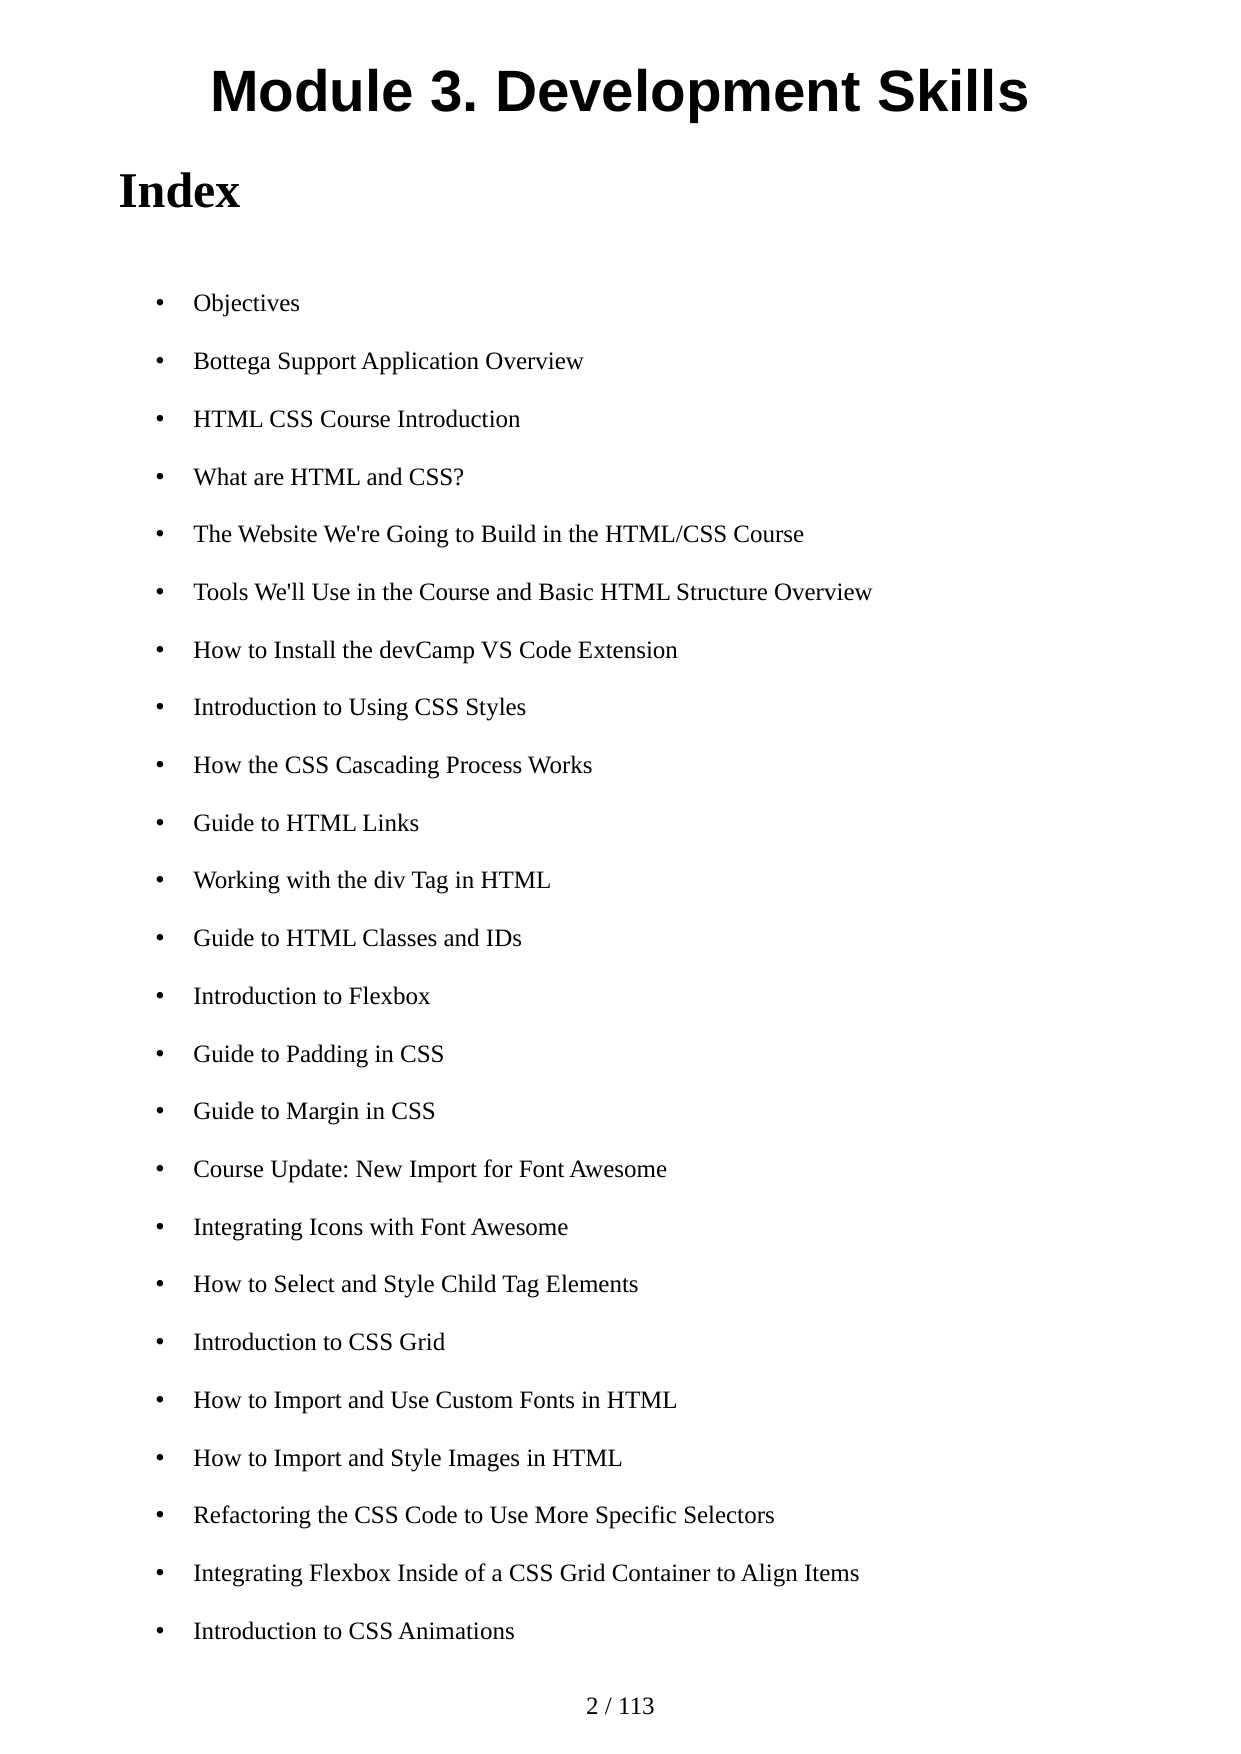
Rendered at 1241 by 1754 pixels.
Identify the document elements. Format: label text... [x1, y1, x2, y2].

list Introduction to CSS Grid [156, 1327, 1122, 1356]
list Integrating Flexbox Inside of a CSS Grid Container to Align Items [156, 1558, 1122, 1587]
list Refactoring the CSS Code to Use More Specific Selectors [156, 1500, 1122, 1529]
list Tools We'll Use in the Course and Basic HTML Structure Overview [156, 577, 1122, 606]
list Objectives [156, 288, 1122, 317]
list Introduction to Using CSS Styles [156, 692, 1122, 721]
list The Website We're Going to Build in the HTML/CSS Course [156, 519, 1122, 548]
list How the CSS Cascading Process Works [156, 750, 1122, 779]
title Module 3. Development Skills [118, 56, 1122, 123]
list Guide to Margin in CSS [156, 1096, 1122, 1125]
list Guide to HTML Classes and IDs [156, 923, 1122, 952]
list Integrating Icons with Font Awesome [156, 1212, 1122, 1241]
list Guide to HTML Links [156, 808, 1122, 837]
subtitle Index [118, 161, 1122, 218]
list How to Import and Style Images in HTML [156, 1443, 1122, 1471]
list What are HTML and CSS? [156, 462, 1122, 490]
list HTML CSS Course Introduction [156, 404, 1122, 433]
list Introduction to CSS Animations [156, 1616, 1122, 1644]
list Bottega Support Application Overview [156, 346, 1122, 375]
list How to Select and Style Child Tag Elements [156, 1269, 1122, 1298]
list Introduction to Flexbox [156, 981, 1122, 1010]
list Guide to Padding in CSS [156, 1039, 1122, 1067]
list How to Install the devCamp VS Code Extension [156, 635, 1122, 663]
list Working with the div Tag in HTML [156, 866, 1122, 894]
list Course Update: New Import for Font Awesome [156, 1154, 1122, 1183]
list How to Import and Use Custom Fonts in HTML [156, 1385, 1122, 1414]
